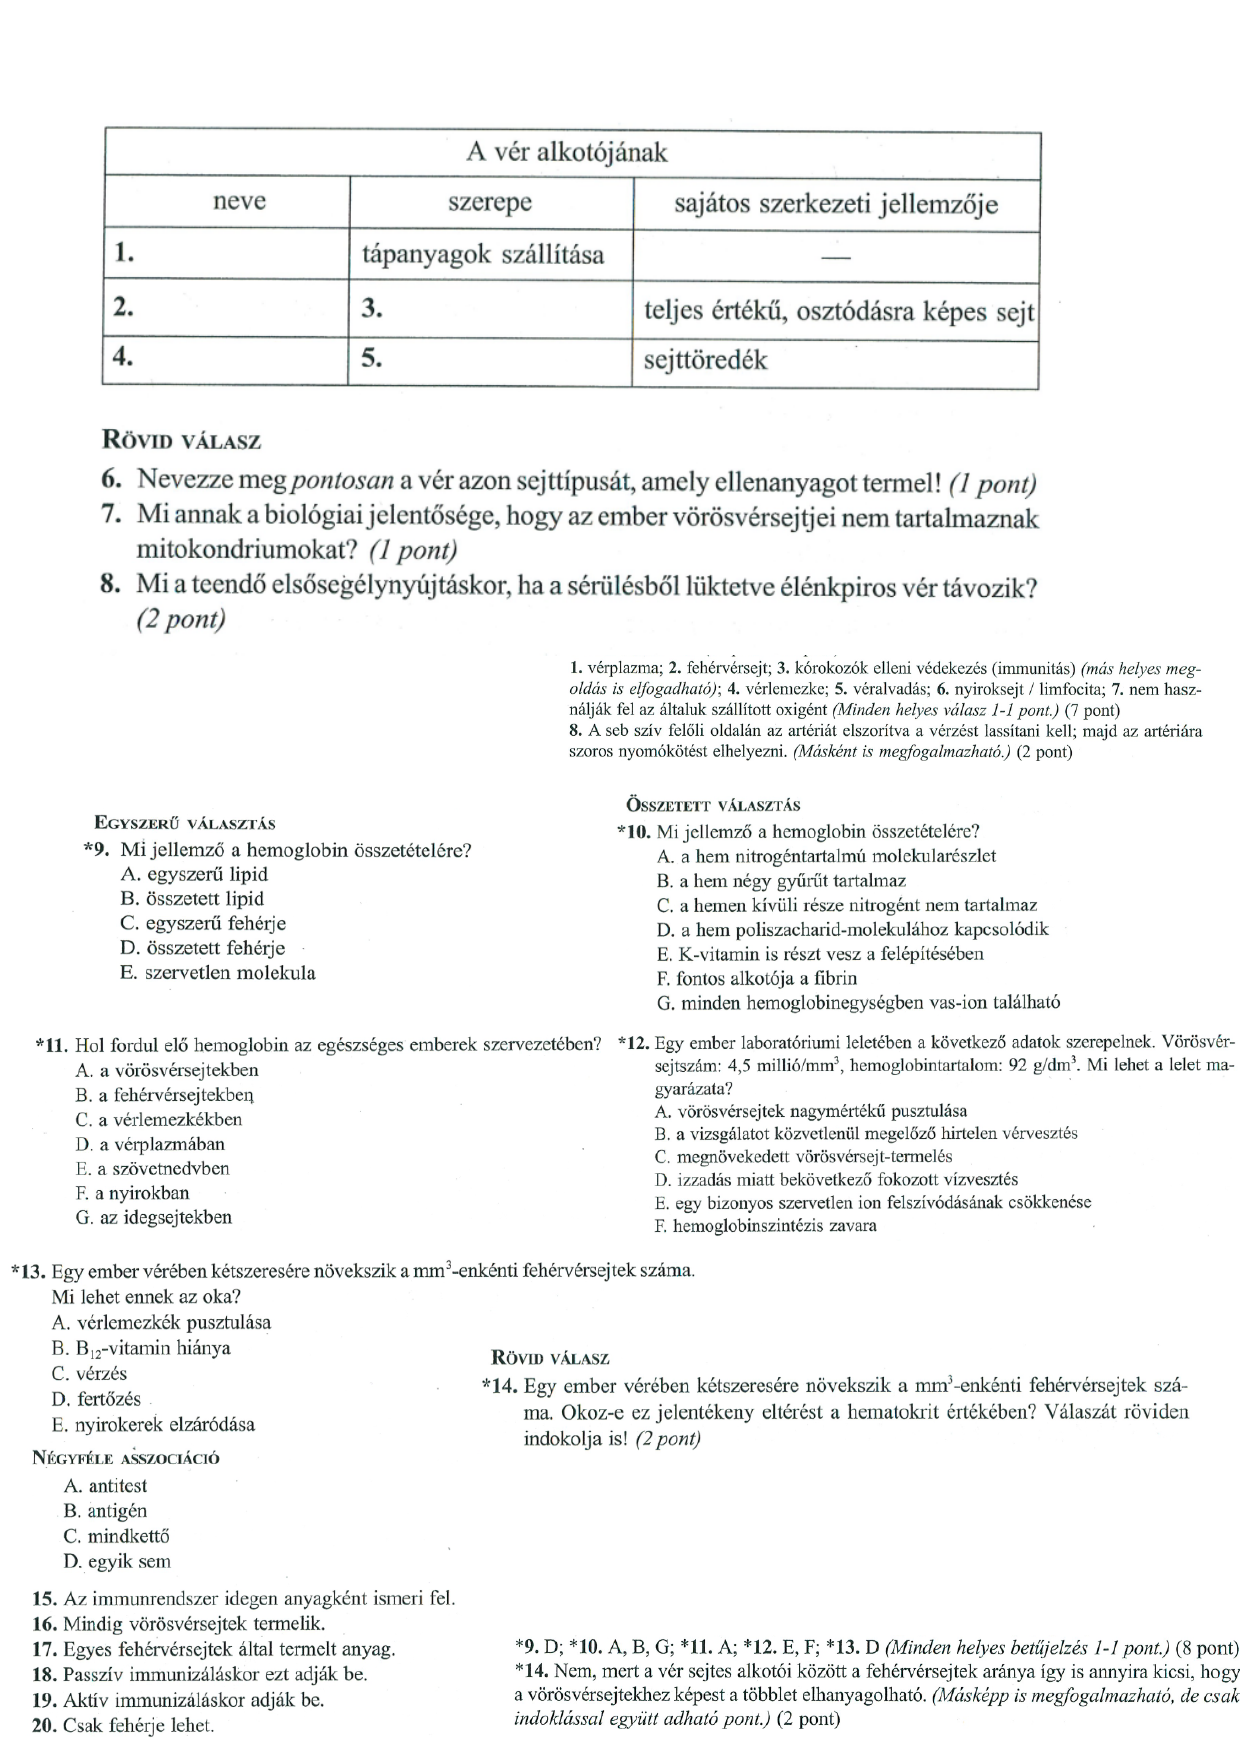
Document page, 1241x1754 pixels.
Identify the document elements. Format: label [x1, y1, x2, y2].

picture [614, 1031, 1240, 1241]
picture [7, 1259, 1192, 1738]
picture [611, 790, 1072, 1023]
picture [74, 118, 1205, 761]
picture [29, 1031, 606, 1231]
picture [510, 1635, 1240, 1729]
picture [70, 808, 489, 993]
